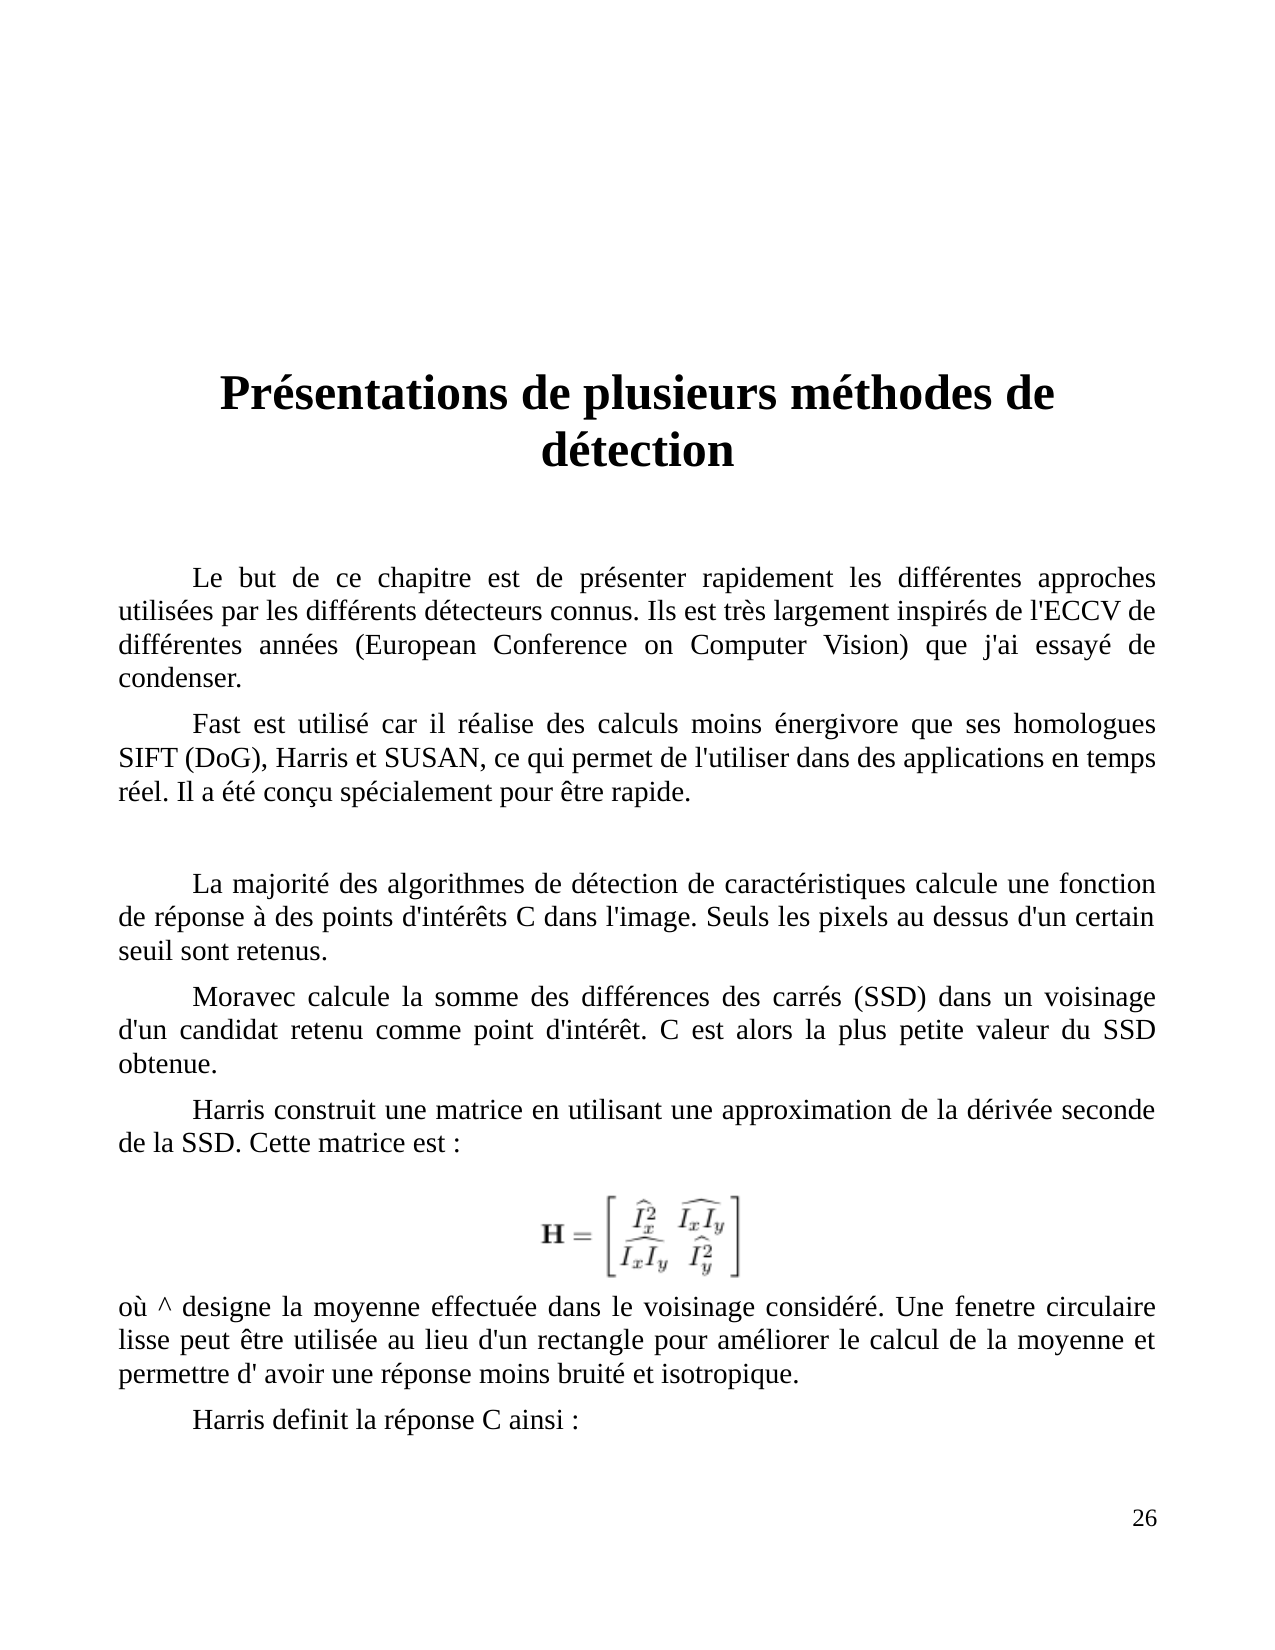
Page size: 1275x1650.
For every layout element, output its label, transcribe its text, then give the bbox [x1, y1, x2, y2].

text Présentations de plusieurs méthodes de détection [118, 362, 1157, 477]
text Harris definit la réponse C ainsi : [118, 1402, 1157, 1436]
text où ^ designe la moyenne effectuée dans le voisinage considéré. Une fenetre circulaire lisse peut être utilisée au lieu d'un rectangle pour améliorer le calcul de la moyenne et permettre d' avoir une réponse moins bruité et isotropique. [118, 1172, 1157, 1389]
text Fast est utilisé car il réalise des calculs moins énergivore que ses homologues SIFT (DoG), Harris et SUSAN, ce qui permet de l'utiliser dans des applications en temps réel. Il a été conçu spécialement pour être rapide. [118, 707, 1157, 807]
text Moravec calcule la somme des différences des carrés (SSD) dans un voisinage d'un candidat retenu comme point d'intérêt. C est alors la plus petite valeur du SSD obtenue. [118, 979, 1157, 1079]
text Le but de ce chapitre est de présenter rapidement les différentes approches utilisées par les différents détecteurs connus. Ils est très largement inspirés de l'ECCV de différentes années (European Conference on Computer Vision) que j'ai essayé de condenser. [118, 560, 1157, 694]
text La majorité des algorithmes de détection de caractéristiques calcule une fonction de réponse à des points d'intérêts C dans l'image. Seuls les pixels au dessus d'un certain seuil sont retenus. [118, 866, 1157, 966]
picture [527, 1171, 748, 1289]
text Harris construit une matrice en utilisant une approximation de la dérivée seconde de la SSD. Cette matrice est : [118, 1092, 1157, 1159]
